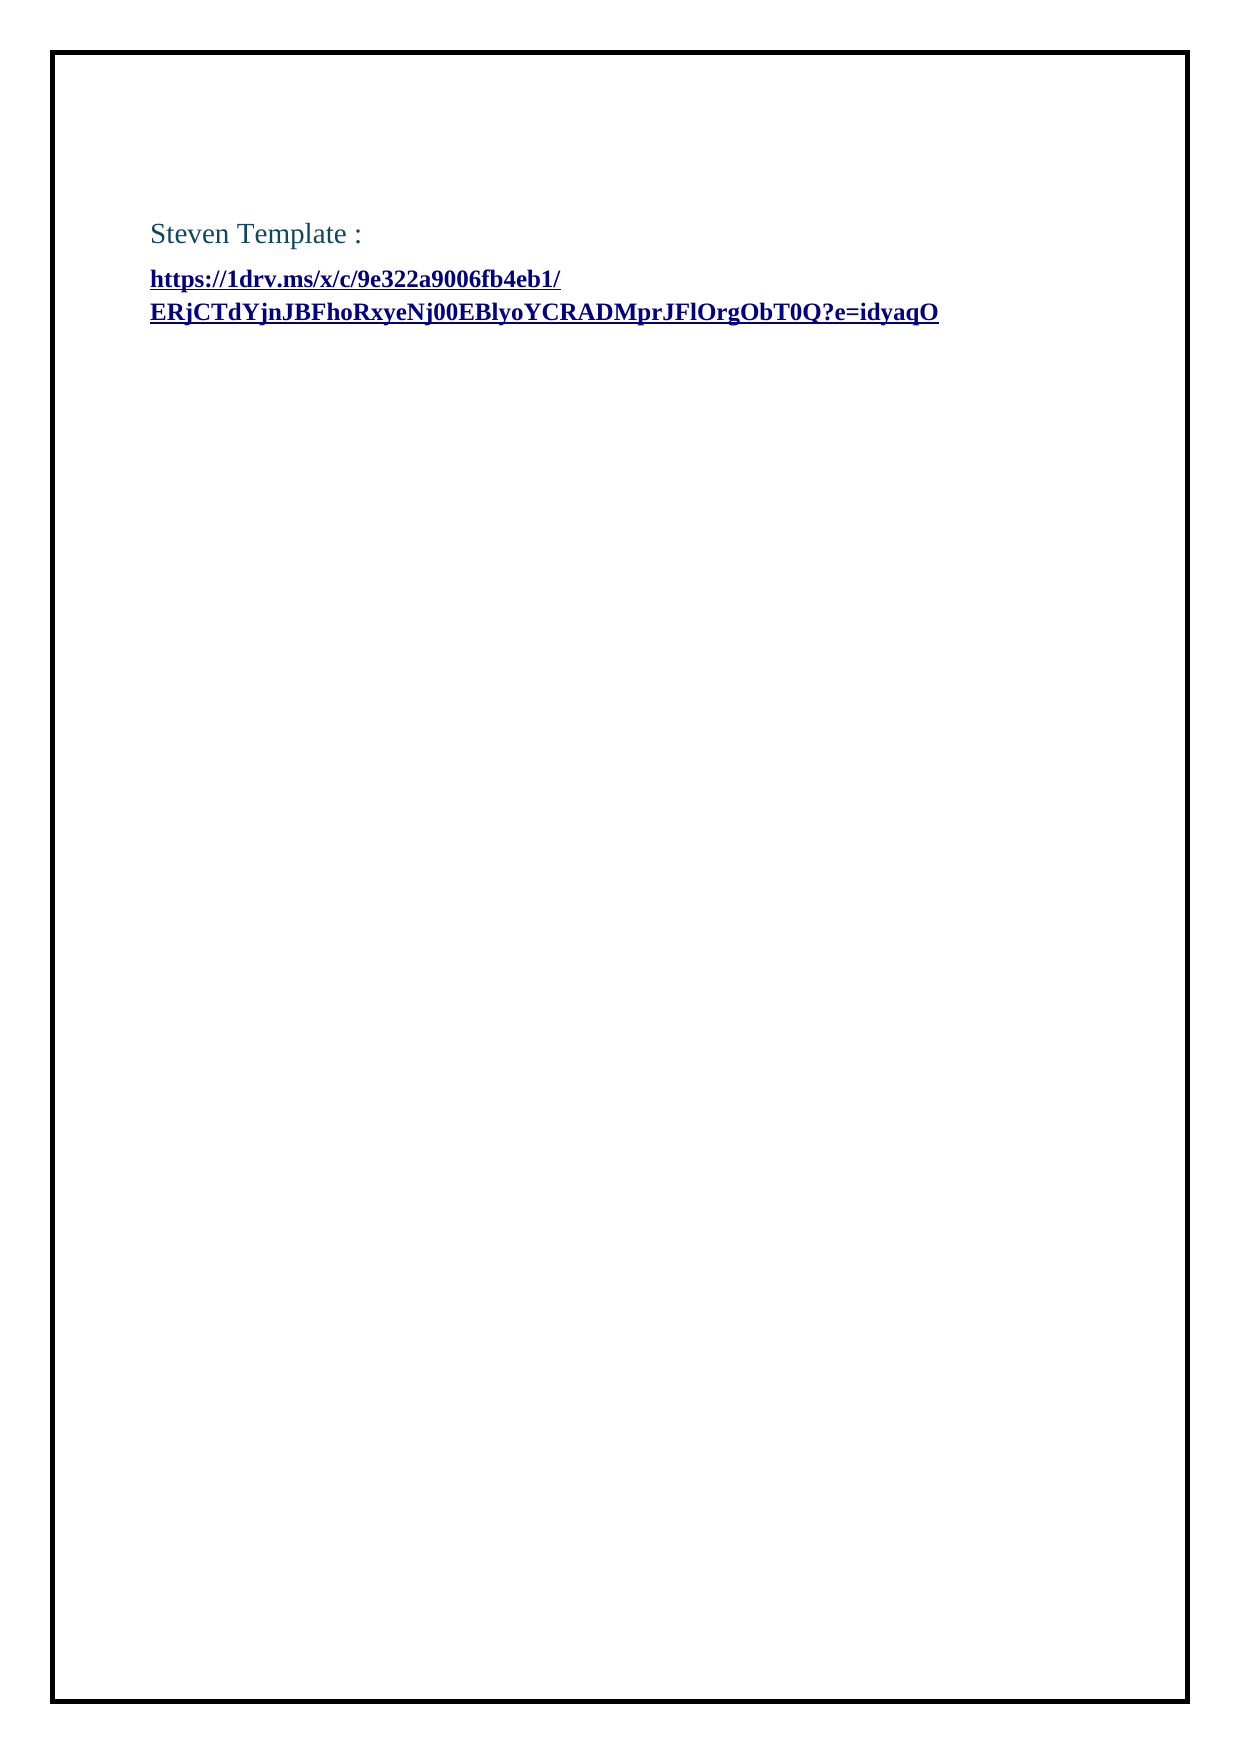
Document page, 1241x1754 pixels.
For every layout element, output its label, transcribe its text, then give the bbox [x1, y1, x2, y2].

subtitle Steven Template : [150, 217, 1090, 250]
text https://1drv.ms/x/c/9e322a9006fb4eb1/ERjCTdYjnJBFhoRxyeNj00EBlyoYCRADMprJFlOrgObT0Q?e=idyaqO [150, 264, 1090, 326]
